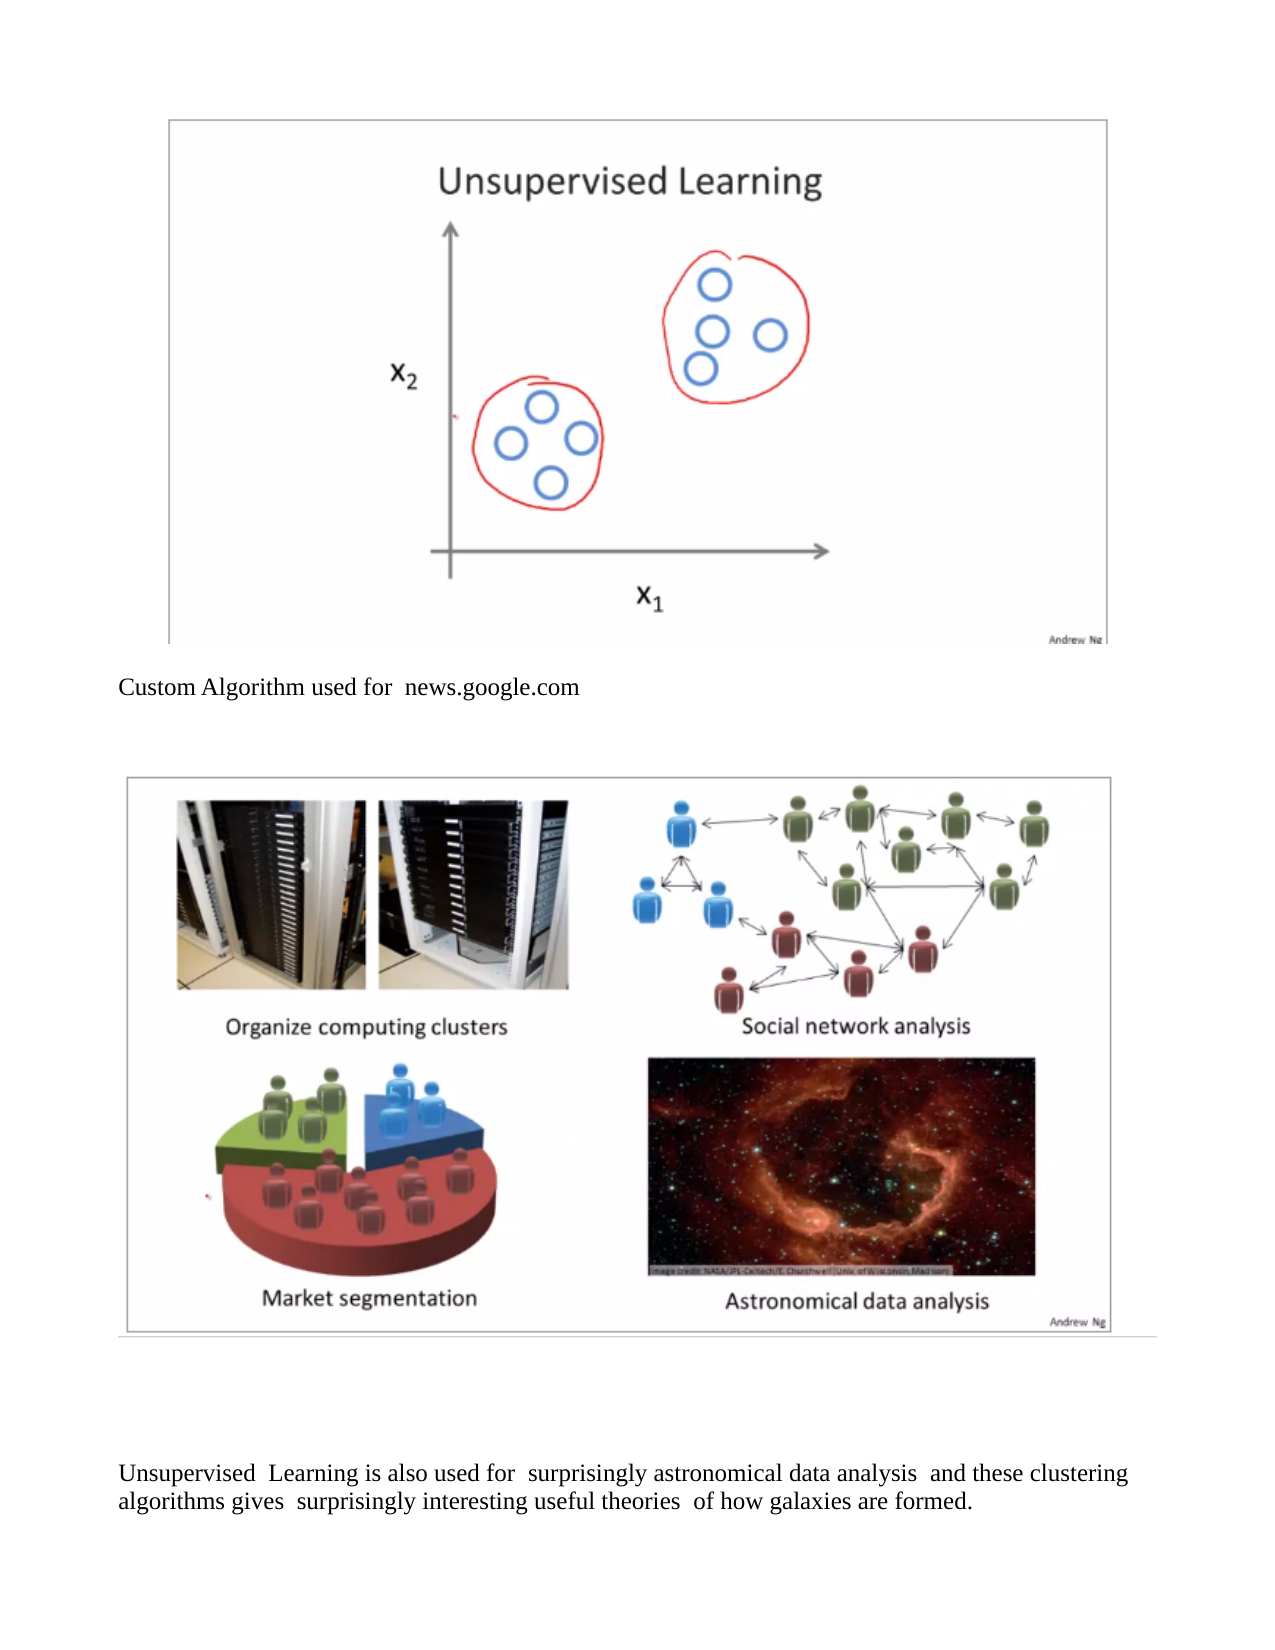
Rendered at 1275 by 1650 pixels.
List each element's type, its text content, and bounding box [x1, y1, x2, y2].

picture [167, 118, 1108, 644]
picture [118, 758, 1157, 1343]
text Unsupervised Learning is also used for surprisingly astronomical data analysis and these clustering algorithms gives surprisingly interesting useful theories of how galaxies are formed. [118, 1458, 1157, 1515]
text Custom Algorithm used for news.google.com [118, 672, 1157, 701]
